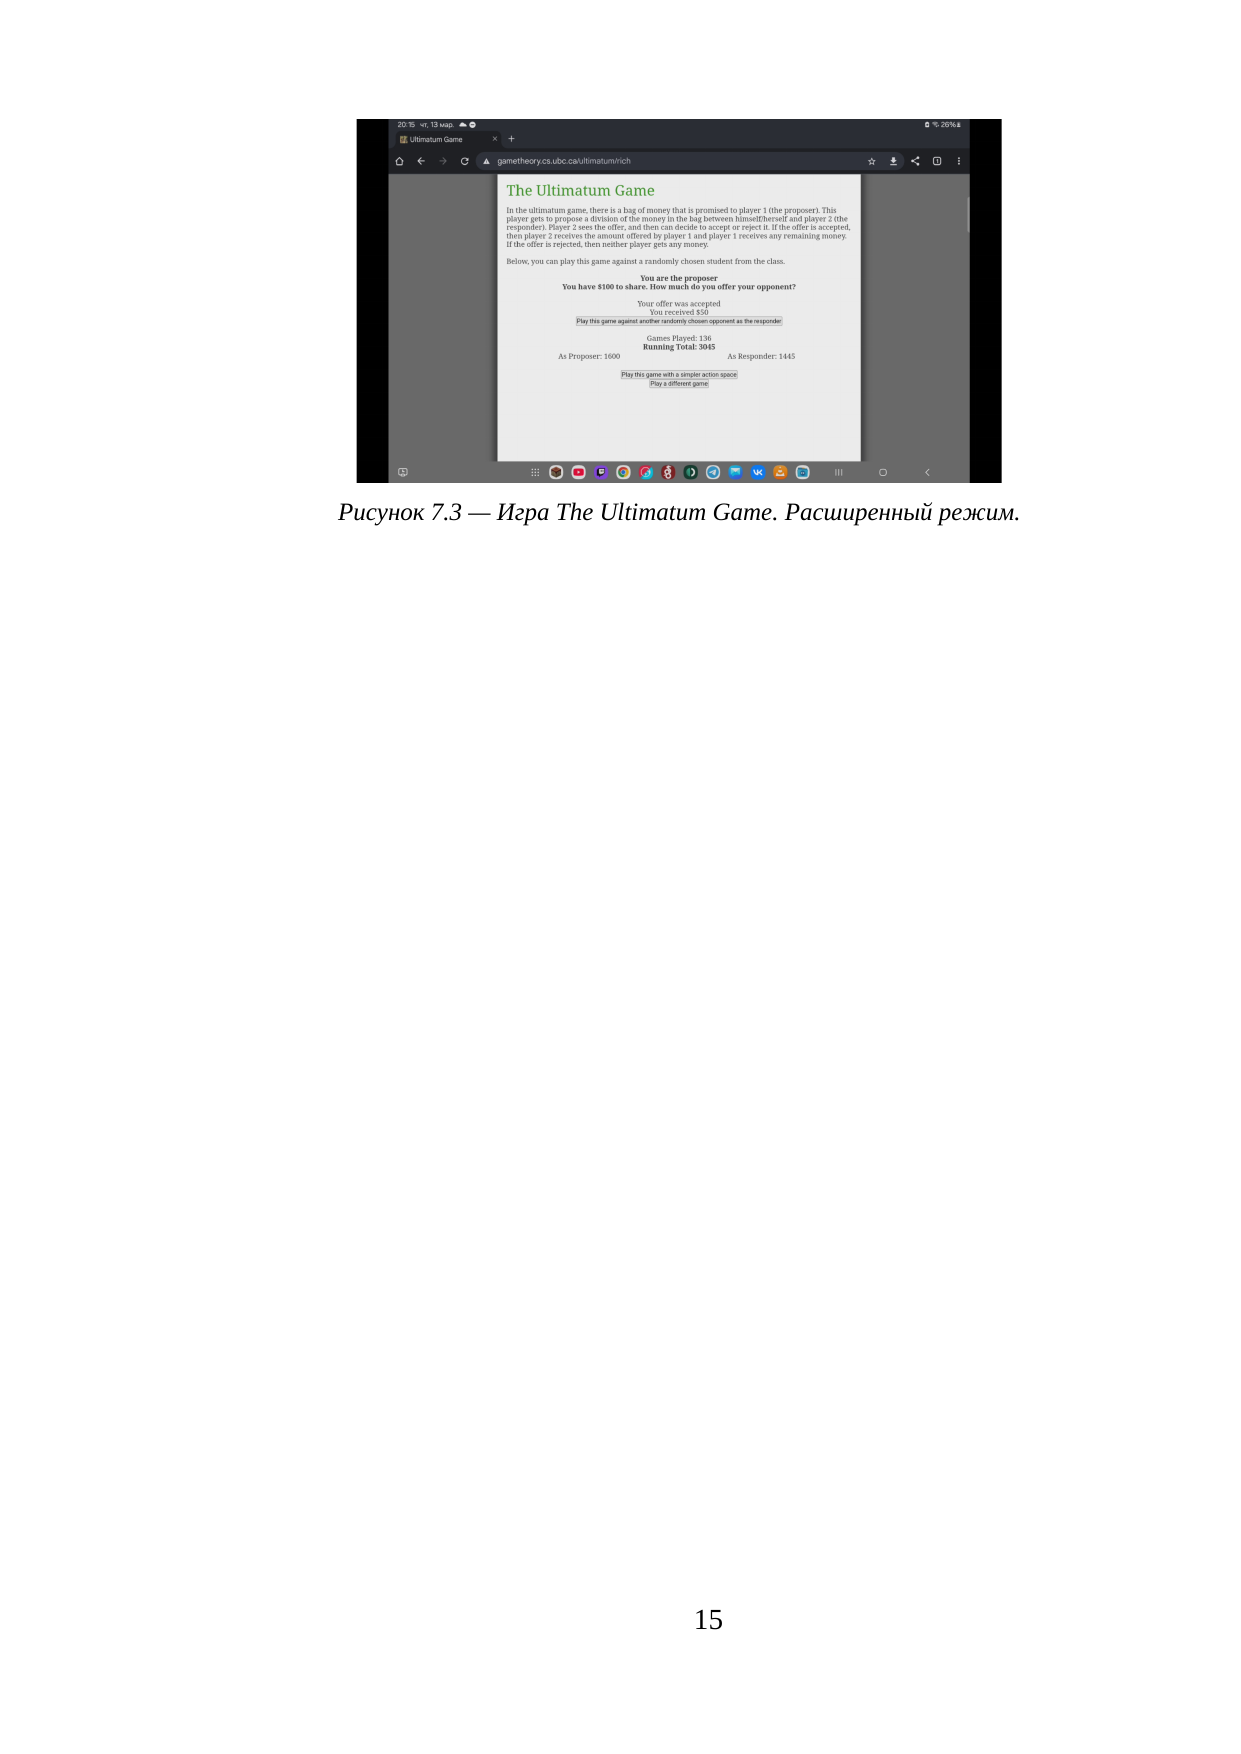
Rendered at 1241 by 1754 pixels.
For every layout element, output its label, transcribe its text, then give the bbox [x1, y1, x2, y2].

text Рисунок 7.3 — Игра The Ultimatum Game. Расширенный режим. [177, 118, 1181, 526]
picture [356, 119, 1002, 483]
